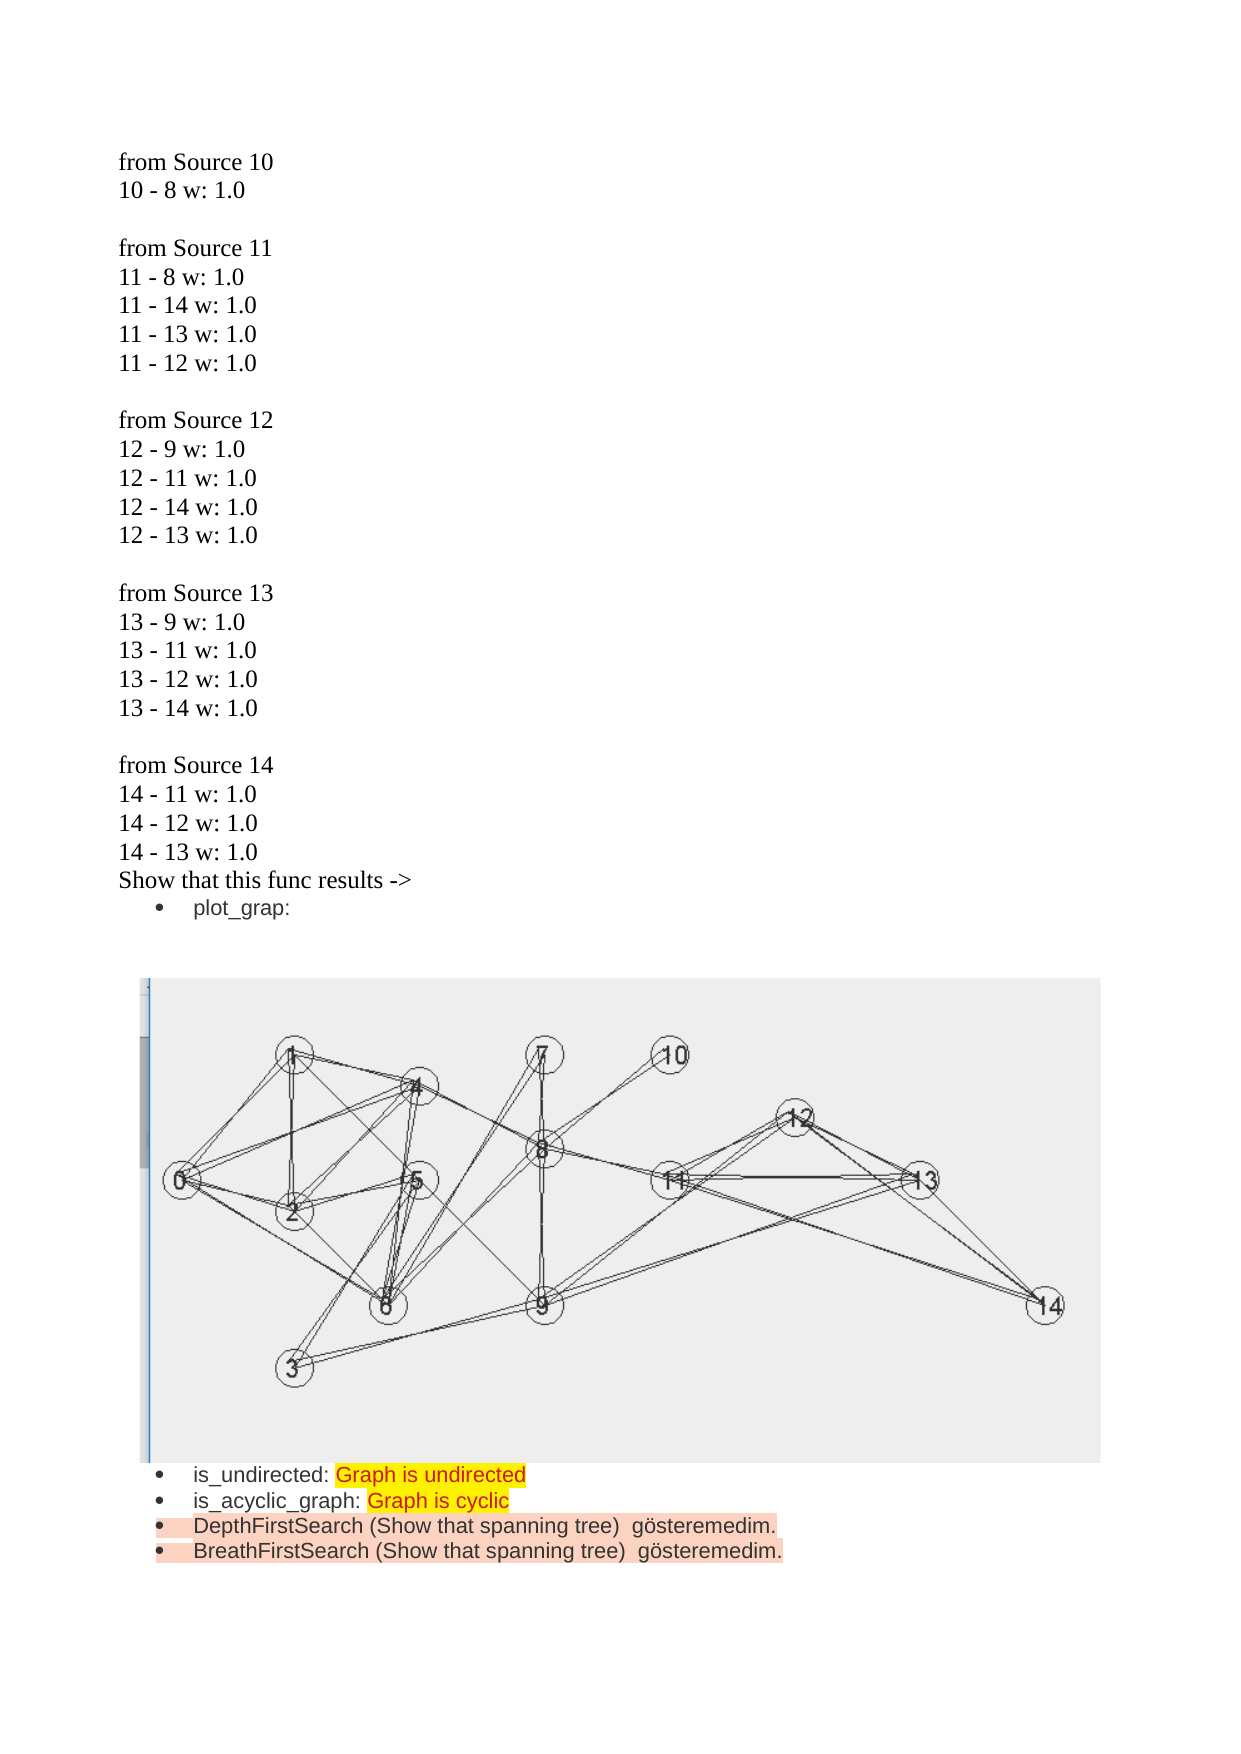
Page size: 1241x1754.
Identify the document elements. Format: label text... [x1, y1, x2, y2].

text from Source 12 [118, 406, 1122, 434]
text Show that this func results -> [118, 866, 1122, 894]
text 14 - 13 w: 1.0 [118, 837, 1122, 866]
text 10 - 8 w: 1.0 [118, 176, 1122, 204]
list plot_grap: [156, 894, 1122, 919]
text 11 - 12 w: 1.0 [118, 348, 1122, 377]
text 11 - 13 w: 1.0 [118, 319, 1122, 348]
text 13 - 12 w: 1.0 [118, 664, 1122, 693]
text 13 - 14 w: 1.0 [118, 693, 1122, 722]
text 11 - 14 w: 1.0 [118, 291, 1122, 319]
list is_undirected: Graph is undirected [156, 970, 1122, 1488]
text 12 - 9 w: 1.0 [118, 434, 1122, 463]
text from Source 13 [118, 578, 1122, 607]
text 12 - 14 w: 1.0 [118, 492, 1122, 521]
list BreathFirstSearch (Show that spanning tree) gösteremedim. [156, 1538, 1122, 1563]
text 13 - 9 w: 1.0 [118, 607, 1122, 636]
text 14 - 11 w: 1.0 [118, 779, 1122, 808]
text from Source 11 [118, 233, 1122, 262]
text 14 - 12 w: 1.0 [118, 808, 1122, 837]
list is_acyclic_graph: Graph is cyclic [156, 1488, 1122, 1513]
picture [139, 978, 1101, 1463]
text from Source 10 [118, 147, 1122, 176]
text 13 - 11 w: 1.0 [118, 636, 1122, 664]
text from Source 14 [118, 751, 1122, 779]
text 11 - 8 w: 1.0 [118, 262, 1122, 291]
text 12 - 13 w: 1.0 [118, 521, 1122, 549]
text 12 - 11 w: 1.0 [118, 463, 1122, 492]
list DepthFirstSearch (Show that spanning tree) gösteremedim. [156, 1513, 1122, 1538]
